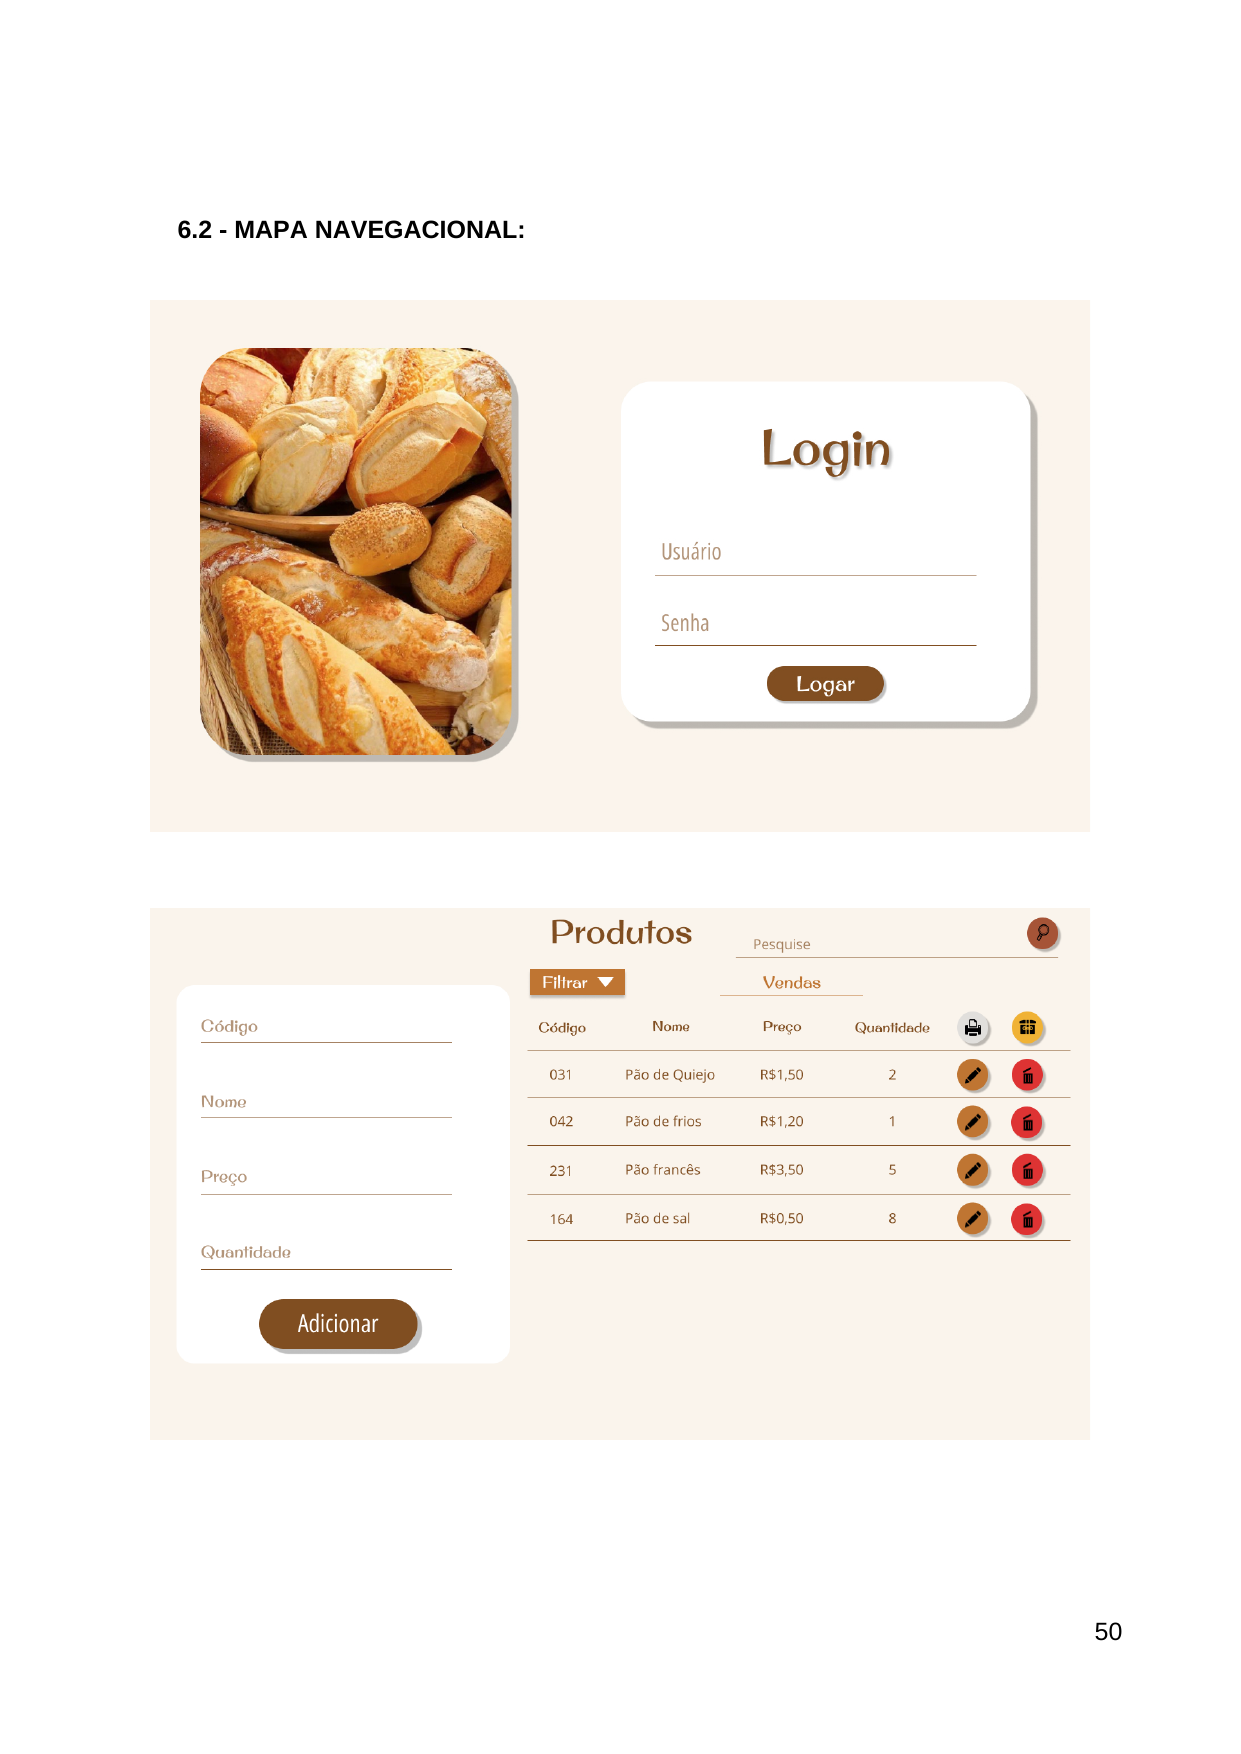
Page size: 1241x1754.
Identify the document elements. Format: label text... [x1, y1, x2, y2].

picture [150, 300, 1091, 832]
picture [150, 908, 1091, 1440]
subtitle 6.2 - MAPA NAVEGACIONAL: [177, 215, 1122, 243]
